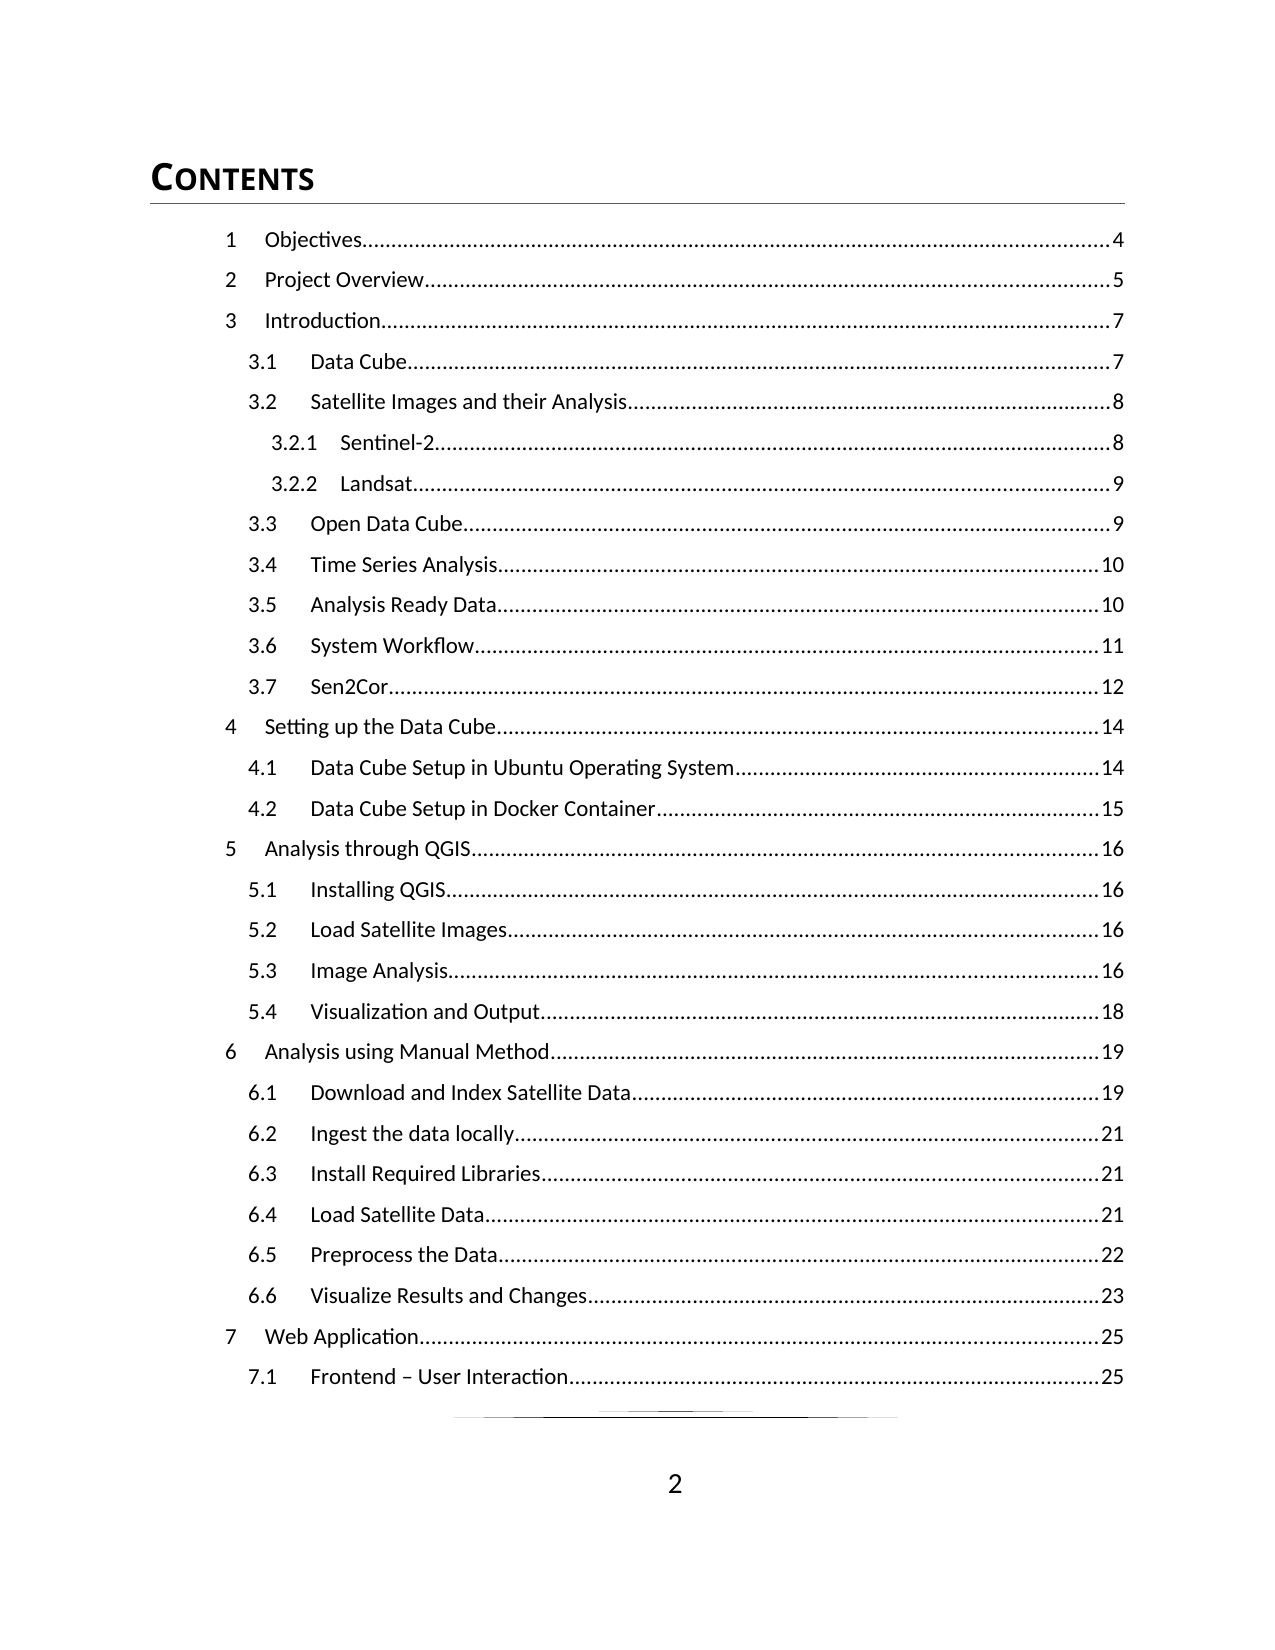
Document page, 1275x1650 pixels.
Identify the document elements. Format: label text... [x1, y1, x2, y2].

text 6.1 Download and Index Satellite Data 19 [173, 1078, 1125, 1106]
text 5.3 Image Analysis 16 [173, 956, 1125, 984]
text 6 Analysis using Manual Method 19 [150, 1037, 1125, 1065]
text 4.1 Data Cube Setup in Ubuntu Operating System 14 [173, 753, 1125, 781]
subtitle Contents [150, 150, 1125, 203]
text 3.4 Time Series Analysis 10 [173, 550, 1125, 578]
text 6.6 Visualize Results and Changes 23 [173, 1281, 1125, 1309]
text 4.2 Data Cube Setup in Docker Container 15 [173, 794, 1125, 822]
text 6.2 Ingest the data locally 21 [173, 1119, 1125, 1147]
text 3.2.2 Landsat 9 [196, 469, 1125, 497]
text 6.3 Install Required Libraries 21 [173, 1159, 1125, 1187]
text 2 Project Overview 5 [150, 266, 1125, 293]
text 3.5 Analysis Ready Data 10 [173, 591, 1125, 618]
text 3 Introduction 7 [150, 306, 1125, 334]
text 3.7 Sen2Cor 12 [173, 672, 1125, 700]
text 4 Setting up the Data Cube 14 [150, 712, 1125, 740]
text 1 Objectives 4 [150, 225, 1125, 253]
text 6.4 Load Satellite Data 21 [173, 1200, 1125, 1228]
text 7.1 Frontend – User Interaction 25 [173, 1362, 1125, 1390]
text 3.3 Open Data Cube 9 [173, 509, 1125, 537]
text 3.2 Satellite Images and their Analysis 8 [173, 387, 1125, 415]
text 7 Web Application 25 [150, 1322, 1125, 1350]
text 3.2.1 Sentinel-2 8 [196, 428, 1125, 456]
text 3.1 Data Cube 7 [173, 347, 1125, 375]
text 6.5 Preprocess the Data 22 [173, 1241, 1125, 1268]
text 5.2 Load Satellite Images 16 [173, 916, 1125, 943]
text 5.1 Installing QGIS 16 [173, 875, 1125, 903]
text 3.6 System Workflow 11 [173, 631, 1125, 659]
text 5.4 Visualization and Output 18 [173, 997, 1125, 1025]
text 5 Analysis through QGIS 16 [150, 834, 1125, 862]
